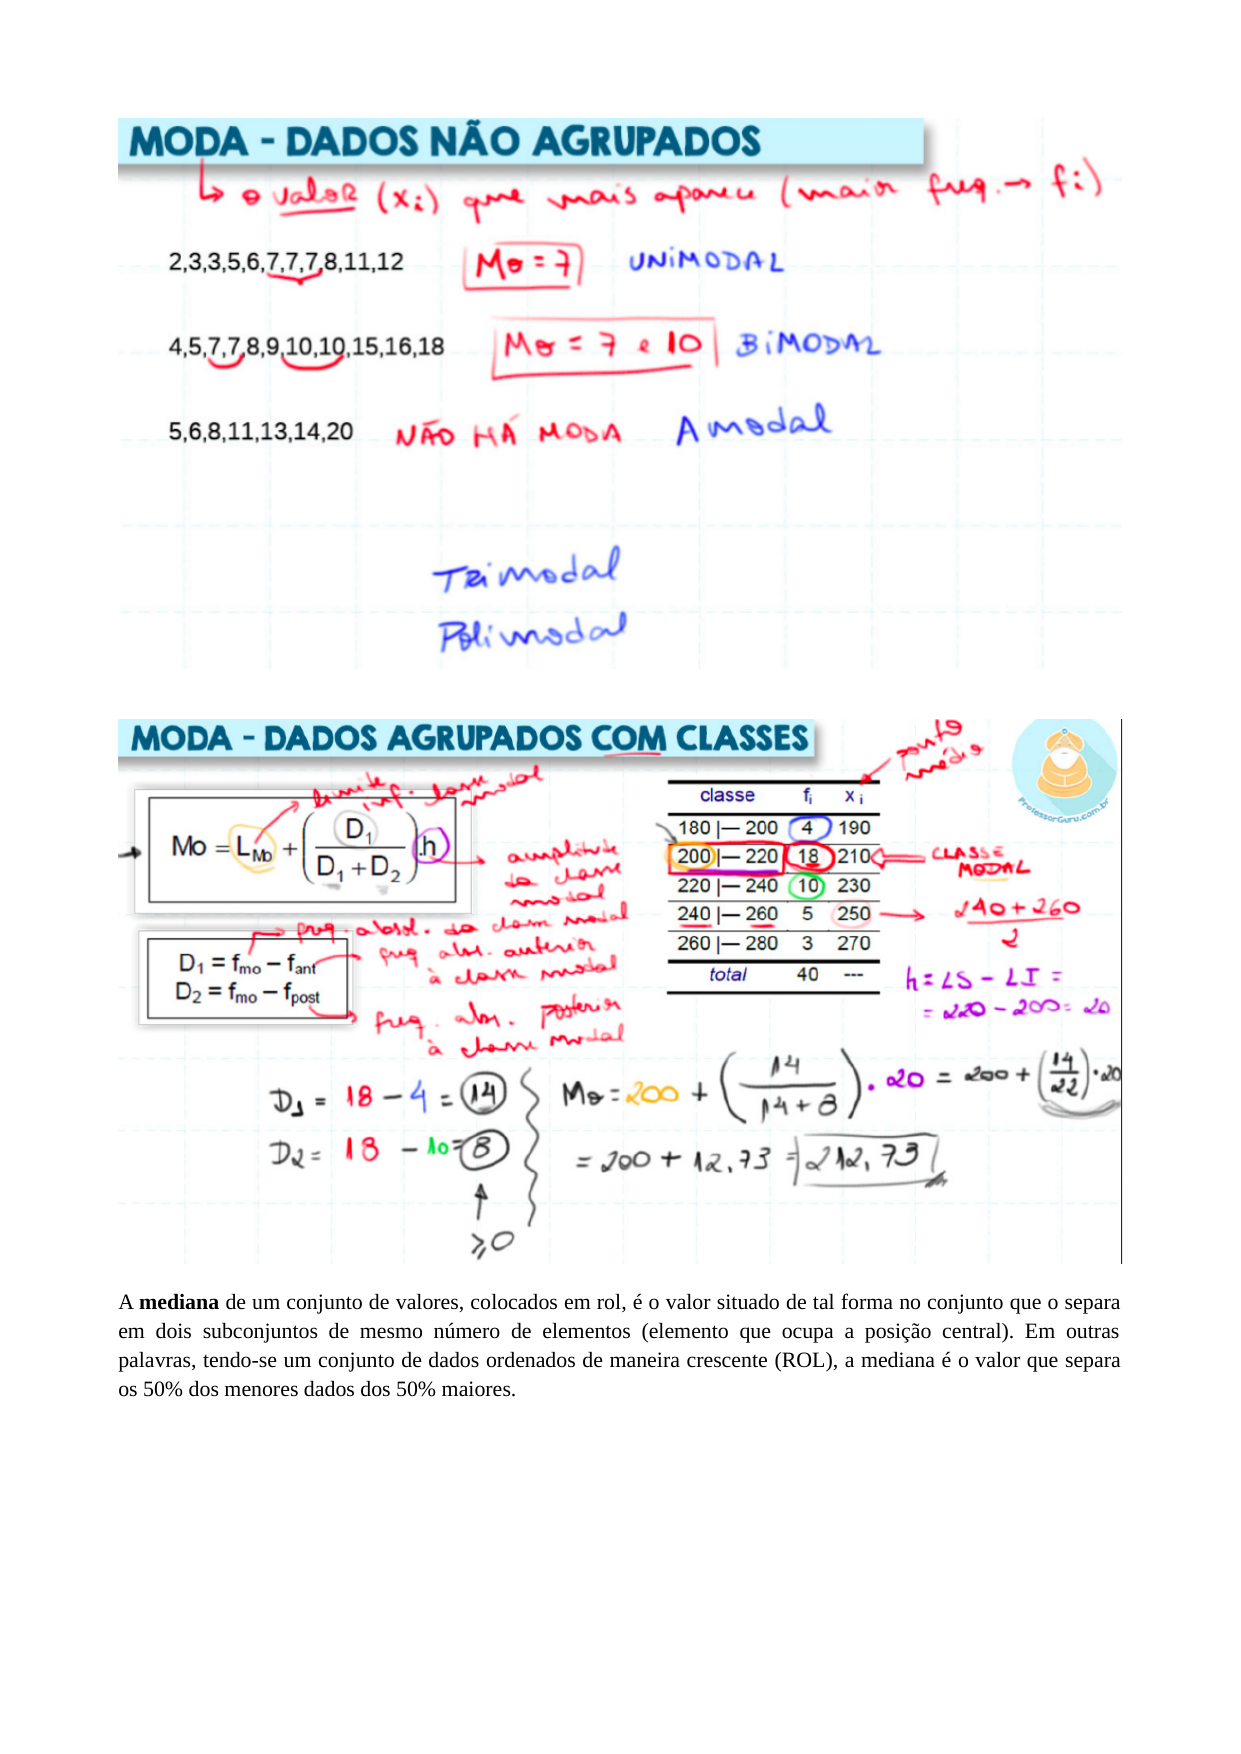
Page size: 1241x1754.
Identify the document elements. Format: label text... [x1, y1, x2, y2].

picture [118, 118, 1123, 669]
picture [118, 719, 1123, 1264]
text A mediana de um conjunto de valores, colocados em rol, é o valor situado de tal forma no conjunto que o separa em dois subconjuntos de mesmo número de elementos (elemento que ocupa a posição central). Em outras palavras, tendo-se um conjunto de dados ordenados de maneira crescente (ROL), a mediana é o valor que separa os 50% dos menores dados dos 50% maiores. [118, 1289, 1122, 1401]
